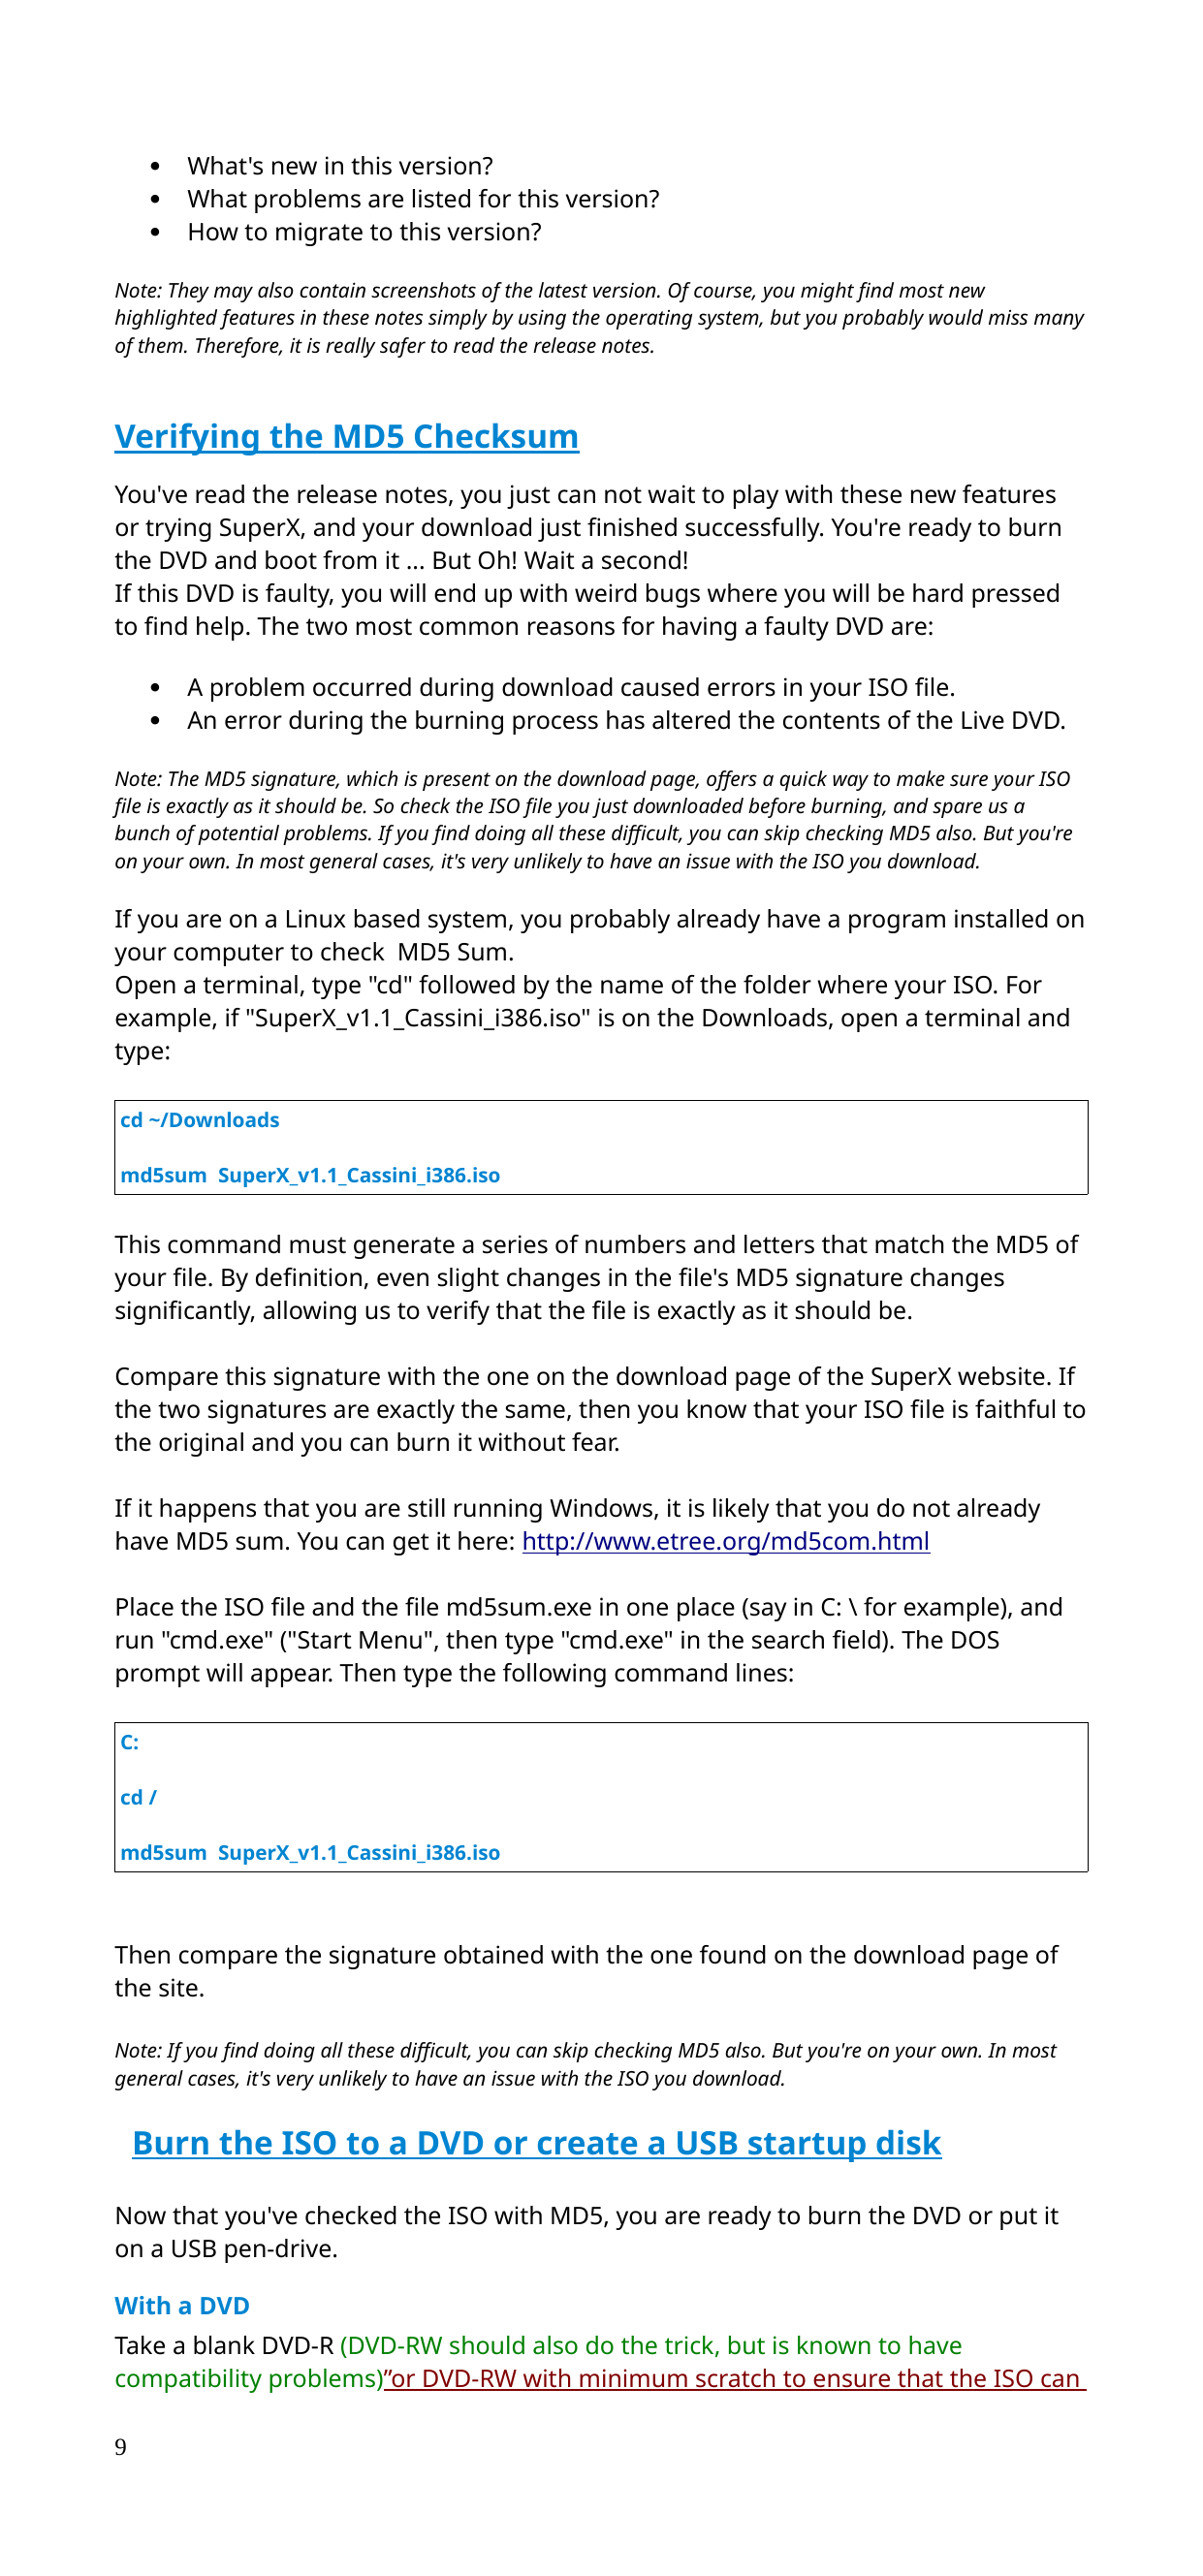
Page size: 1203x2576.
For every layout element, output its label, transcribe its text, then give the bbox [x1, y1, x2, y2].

list An error during the burning process has altered the contents of the Live DVD. [151, 703, 1088, 736]
text Note: They may also contain screenshots of the latest version. Of course, you might find most new highlighted features in these notes simply by using the operating system, but you probably would miss many of them. Therefore, it is really safer to read the release notes. [114, 276, 1088, 359]
text Now that you've checked the ISO with MD5, you are ready to burn the DVD or put it on a USB pen-drive. [114, 2199, 1088, 2265]
text Note: If you find doing all these difficult, you can skip checking MD5 also. But you're on your own. In most general cases, it's very unlikely to have an issue with the ISO you download. [114, 2036, 1088, 2091]
text Note: The MD5 signature, which is present on the download page, offers a quick way to make sure your ISO file is exactly as it should be. So check the ISO file you just downloaded before burning, and spare us a bunch of potential problems. If you find doing all these difficult, you can skip checking MD5 also. But you're on your own. In most general cases, it's very unlikely to have an issue with the ISO you download. [114, 765, 1088, 874]
text Verifying the MD5 Checksum [114, 414, 1088, 457]
text Then compare the signature obtained with the one found on the download page of the site. [114, 1937, 1088, 2003]
list A problem occurred during download caused errors in your ISO file. [151, 670, 1088, 703]
subtitle With a DVD [114, 2289, 1088, 2322]
text Place the ISO file and the file md5sum.exe in one place (say in C: \ for example), and run "cmd.exe" ("Start Menu", then type "cmd.exe" in the search field). The DOS prompt will appear. Then type the following command lines: [114, 1590, 1088, 1689]
list How to migrate to this version? [151, 215, 1088, 248]
text If it happens that you are still running Windows, it is likely that you do not already have MD5 sum. You can get it here: http://www.etree.org/md5com.html [114, 1492, 1088, 1557]
list What's new in this version? [151, 148, 1088, 182]
list What problems are listed for this version? [151, 182, 1088, 215]
text If this DVD is faulty, you will end up with weird bugs where you will be hard pressed to find help. The two most common reasons for having a faulty DVD are: [114, 576, 1088, 643]
table_header C: cd / md5sum SuperX_v1.1_Cassini_i386.iso [115, 1723, 1088, 1871]
text Take a blank DVD-R (DVD-RW should also do the trick, but is known to have compatibility problems)”or DVD-RW with minimum scratch to ensure that the ISO can [114, 2328, 1088, 2394]
text This command must generate a series of numbers and letters that match the MD5 of your file. By definition, even slight changes in the file's MD5 signature changes significantly, allowing us to verify that the file is exactly as it should be. [114, 1227, 1088, 1326]
subtitle Burn the ISO to a DVD or create a USB startup disk [132, 2120, 1088, 2164]
text Compare this signature with the one on the download page of the SuperX website. If the two signatures are exactly the same, then you know that your ISO file is faithful to the original and you can burn it without fear. [114, 1359, 1088, 1459]
text Open a terminal, type "cd" followed by the name of the folder where your ISO. For example, if "SuperX_v1.1_Cassini_i386.iso" is on the Downloads, open a terminal and type: [114, 968, 1088, 1067]
text You've read the release notes, you just can not wait to play with these new features or trying SuperX, and your download just finished successfully. You're ready to burn the DVD and boot from it ... But Oh! Wait a second! [114, 477, 1088, 576]
text If you are on a Linux based system, you probably already have a program installed on your computer to check MD5 Sum. [114, 902, 1088, 968]
table_header cd ~/Downloads md5sum SuperX_v1.1_Cassini_i386.iso [115, 1101, 1088, 1194]
